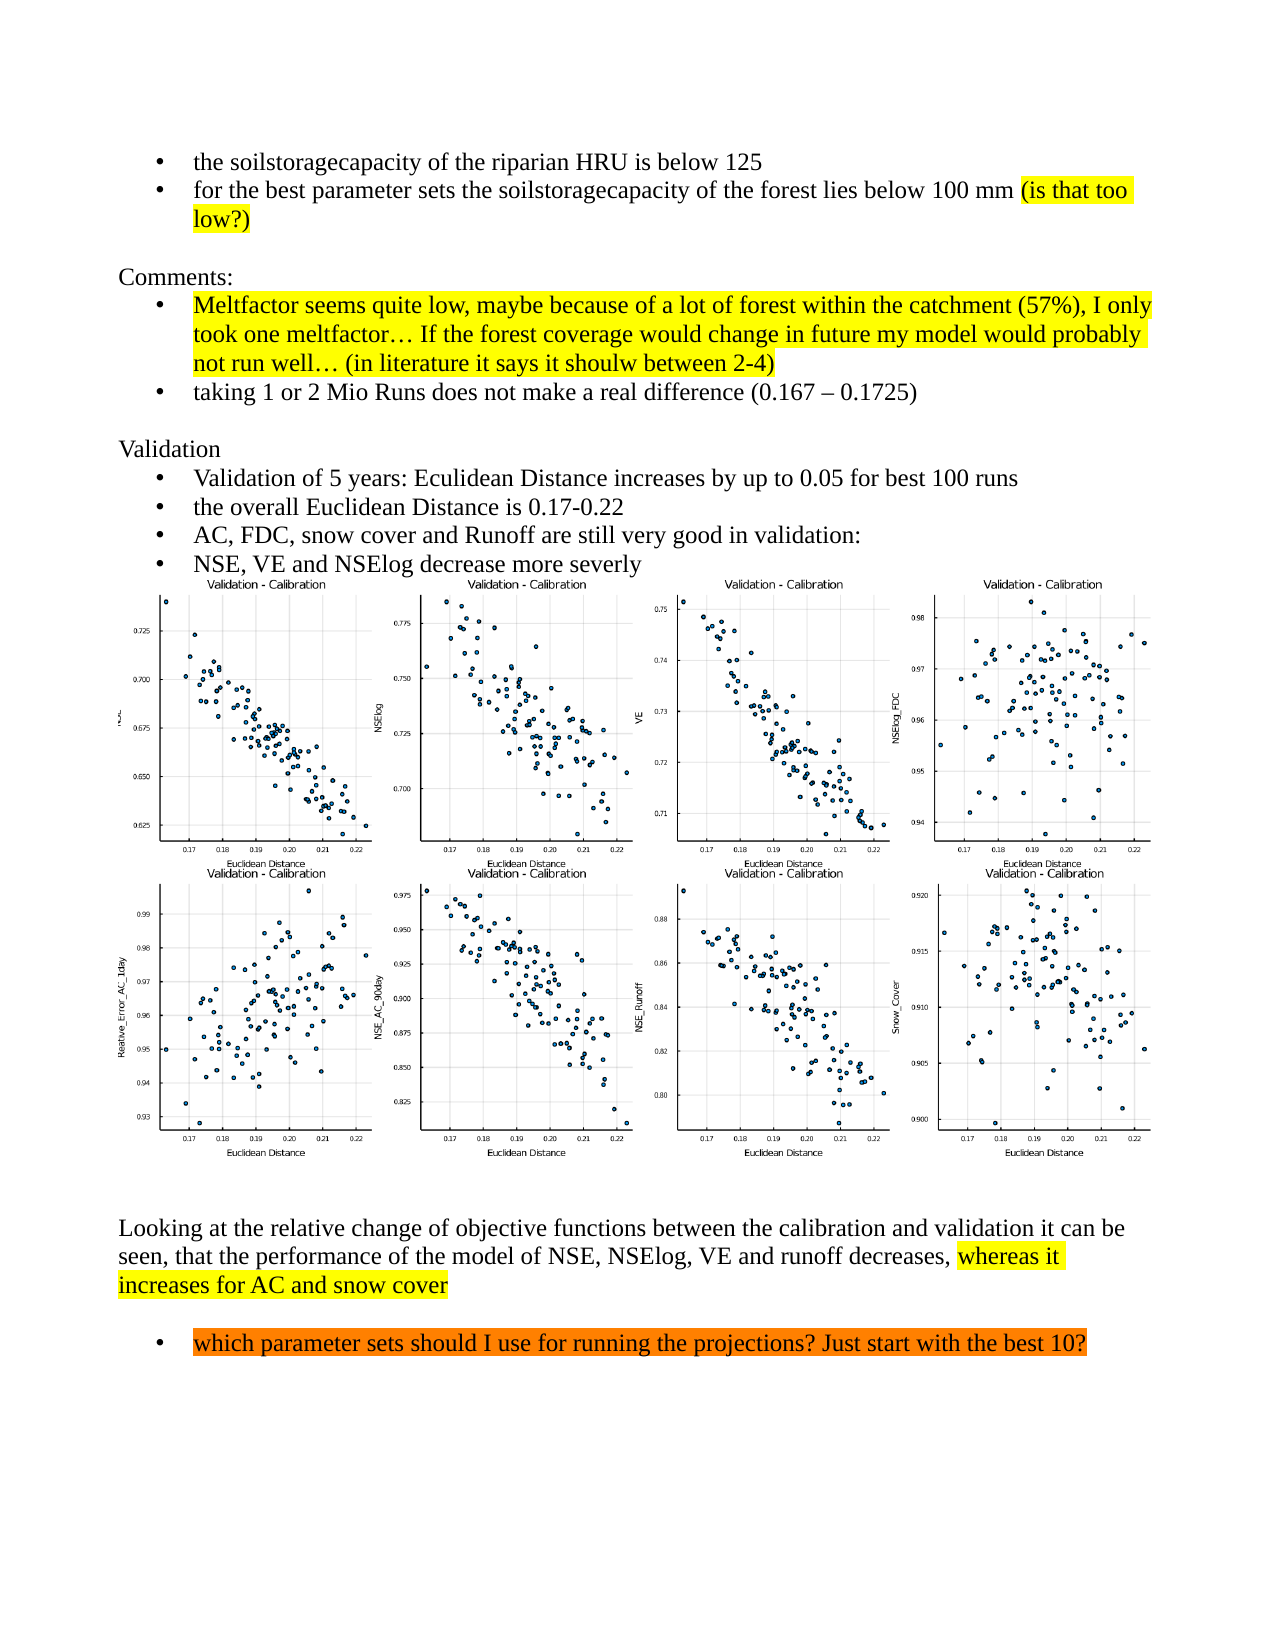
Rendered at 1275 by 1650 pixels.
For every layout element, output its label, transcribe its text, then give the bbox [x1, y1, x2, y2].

text Looking at the relative change of objective functions between the calibration and validation it can be seen, that the performance of the model of NSE, NSElog, VE and runoff decreases, whereas it increases for AC and snow cover [118, 1213, 1157, 1299]
picture [118, 578, 1157, 1156]
list taking 1 or 2 Mio Runs does not make a real difference (0.167 – 0.1725) [156, 377, 1157, 406]
list for the best parameter sets the soilstoragecapacity of the forest lies below 100 mm (is that too low?) [156, 176, 1157, 233]
text Comments: [118, 262, 1157, 291]
list Meltfactor seems quite low, maybe because of a lot of forest within the catchment (57%), I only took one meltfactor… If the forest coverage would change in future my model would probably not run well… (in literature it says it shoulw between 2-4) [156, 291, 1157, 377]
list the overall Euclidean Distance is 0.17-0.22 [156, 492, 1157, 521]
list NSE, VE and NSElog decrease more severly [156, 549, 1157, 578]
text Validation [118, 434, 1157, 463]
list the soilstoragecapacity of the riparian HRU is below 125 [156, 147, 1157, 176]
list Validation of 5 years: Eculidean Distance increases by up to 0.05 for best 100 runs [156, 463, 1157, 492]
list AC, FDC, snow cover and Runoff are still very good in validation: [156, 521, 1157, 549]
list which parameter sets should I use for running the projections? Just start with the best 10? [156, 1328, 1157, 1356]
